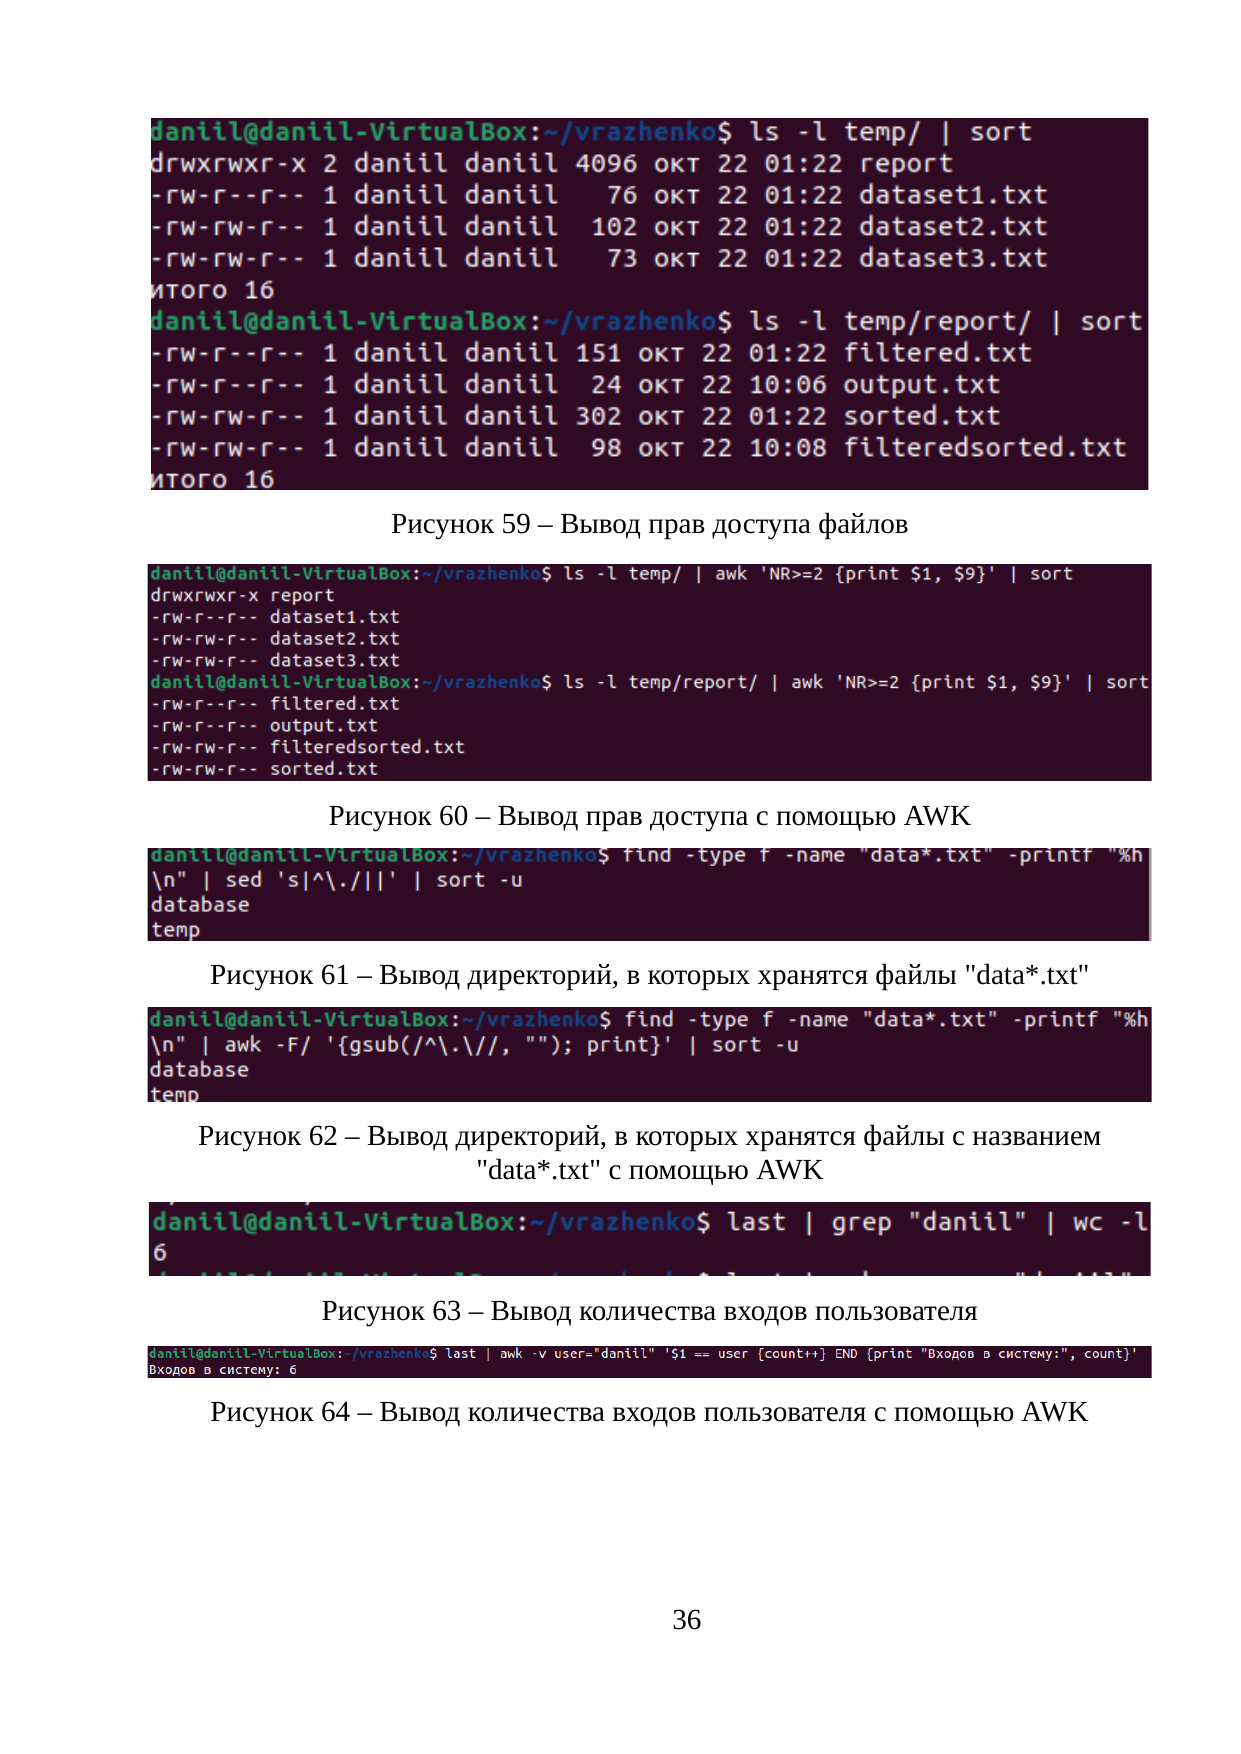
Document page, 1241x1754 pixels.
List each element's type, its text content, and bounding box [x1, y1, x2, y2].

text Рисунок 64 – Вывод количества входов пользователя с помощью AWK [148, 1378, 1152, 1428]
text Рисунок 61 – Вывод директорий, в которых хранятся файлы "data*.txt" [148, 957, 1152, 991]
text Рисунок 62 – Вывод директорий, в которых хранятся файлы с названием "data*.txt" с помощью AWK [148, 1118, 1152, 1186]
picture [148, 1202, 1151, 1276]
text Рисунок 59 – Вывод прав доступа файлов [149, 506, 1150, 540]
picture [147, 1007, 1152, 1102]
picture [147, 564, 1152, 781]
picture [147, 848, 1152, 941]
text Рисунок 63 – Вывод количества входов пользователя [149, 1276, 1151, 1326]
picture [147, 1346, 1152, 1378]
text Рисунок 60 – Вывод прав доступа с помощью AWK [148, 798, 1152, 831]
picture [151, 118, 1149, 490]
